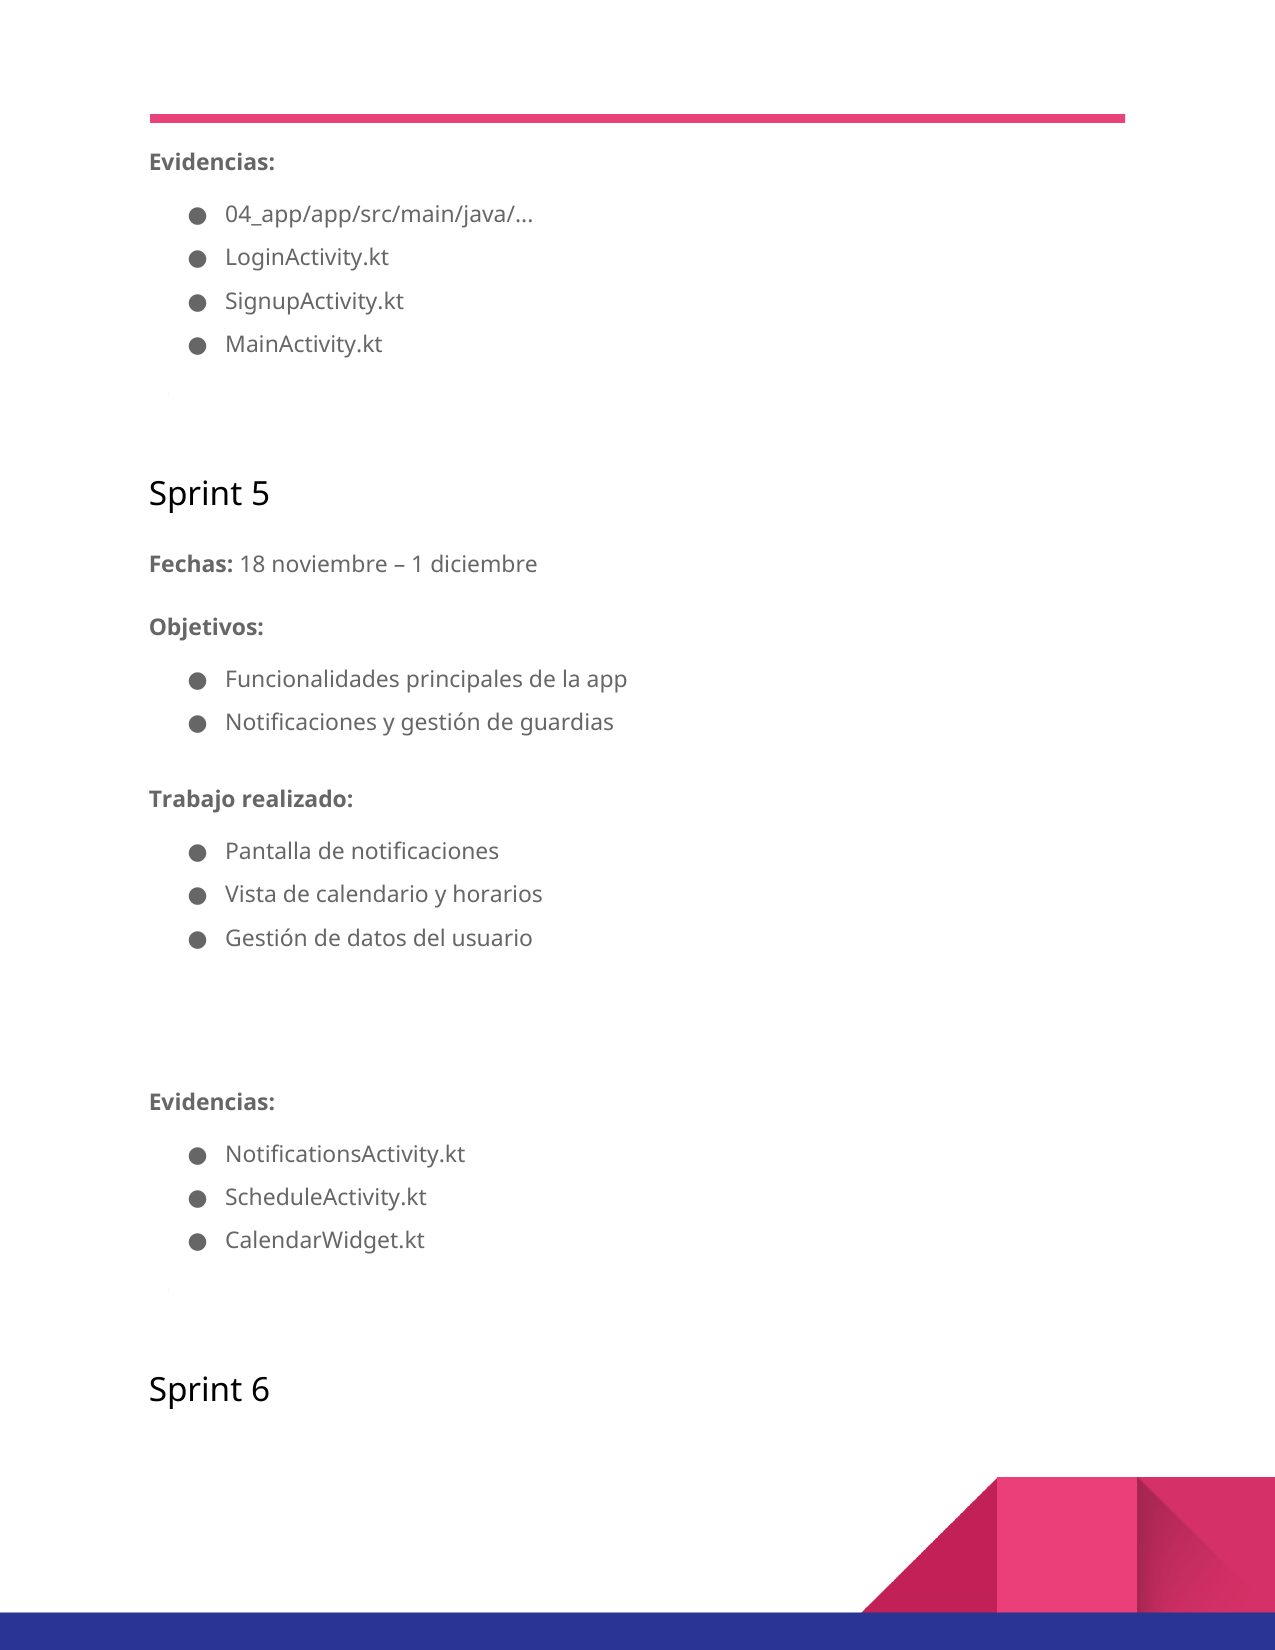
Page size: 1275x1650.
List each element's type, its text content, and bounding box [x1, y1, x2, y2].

list ScheduleActivity.kt [187, 1181, 1125, 1212]
list Notificaciones y gestión de guardias [187, 706, 1125, 737]
list MainActivity.kt [187, 328, 1125, 359]
subtitle Sprint 6 [148, 1365, 1125, 1411]
list SignupActivity.kt [187, 285, 1125, 316]
subtitle Fechas: 18 noviembre – 1 diciembre Objetivos: [148, 548, 1125, 642]
list CalendarWidget.kt [187, 1224, 1125, 1256]
list 04_app/app/src/main/java/... [187, 198, 1125, 229]
list Vista de calendario y horarios [187, 878, 1125, 909]
list Gestión de datos del usuario [187, 922, 1125, 1040]
subtitle Sprint 5 [148, 469, 1125, 515]
list Pantalla de notificaciones [187, 835, 1125, 866]
subtitle Trabajo realizado: [148, 783, 1125, 814]
subtitle Evidencias: [148, 1085, 1125, 1117]
list NotificationsActivity.kt [187, 1137, 1125, 1169]
subtitle Evidencias: [148, 146, 1125, 177]
list Funcionalidades principales de la app [187, 663, 1125, 694]
picture [150, 114, 1125, 123]
list LoginActivity.kt [187, 241, 1125, 273]
picture [0, 1475, 1275, 1650]
